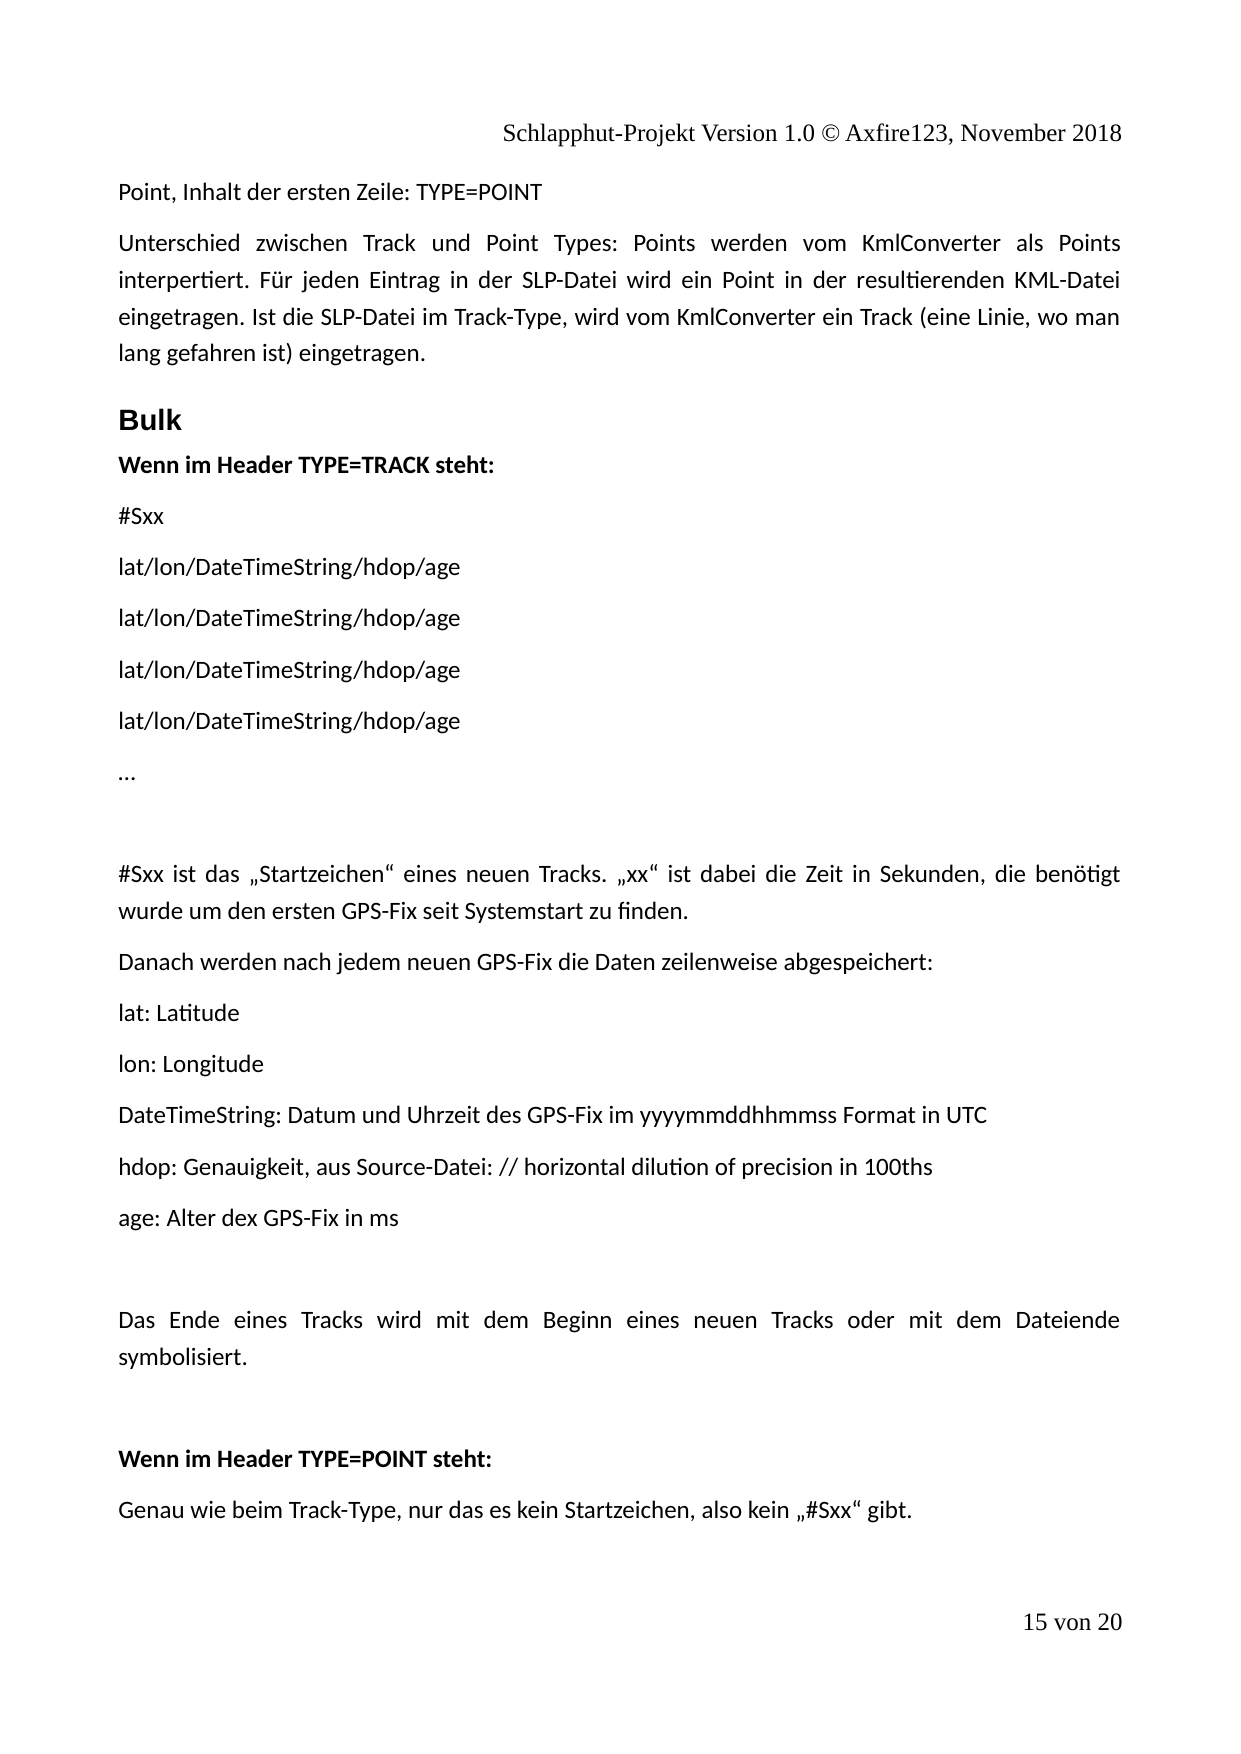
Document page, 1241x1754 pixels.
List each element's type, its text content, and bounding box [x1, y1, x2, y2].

text Danach werden nach jedem neuen GPS-Fix die Daten zeilenweise abgespeichert: [118, 946, 1122, 977]
text DateTimeString: Datum und Uhrzeit des GPS-Fix im yyyymmddhhmmss Format in UTC [118, 1099, 1122, 1130]
text lat/lon/DateTimeString/hdop/age [118, 551, 1122, 582]
text lat: Latitude [118, 997, 1122, 1028]
text Point, Inhalt der ersten Zeile: TYPE=POINT [118, 176, 1122, 207]
text lat/lon/DateTimeString/hdop/age [118, 705, 1122, 735]
text lat/lon/DateTimeString/hdop/age [118, 603, 1122, 633]
text Unterschied zwischen Track und Point Types: Points werden vom KmlConverter als Points interpertiert. Für jeden Eintrag in der SLP-Datei wird ein Point in der resultierenden KML-Datei eingetragen. Ist die SLP-Datei im Track-Type, wird vom KmlConverter ein Track (eine Linie, wo man lang gefahren ist) eingetragen. [118, 227, 1122, 368]
text #Sxx [118, 500, 1122, 531]
text Genau wie beim Track-Type, nur das es kein Startzeichen, also kein „#Sxx“ gibt. [118, 1494, 1122, 1524]
text Das Ende eines Tracks wird mit dem Beginn eines neuen Tracks oder mit dem Dateiende symbolisiert. [118, 1304, 1122, 1371]
text Wenn im Header TYPE=POINT steht: [118, 1443, 1122, 1473]
text Wenn im Header TYPE=TRACK steht: [118, 449, 1122, 480]
text lat/lon/DateTimeString/hdop/age [118, 654, 1122, 684]
text age: Alter dex GPS-Fix in ms [118, 1202, 1122, 1232]
subtitle Bulk [118, 403, 1122, 437]
text … [118, 756, 1122, 787]
text lon: Longitude [118, 1048, 1122, 1079]
text hdop: Genauigkeit, aus Source-Datei: // horizontal dilution of precision in 100ths [118, 1151, 1122, 1181]
text #Sxx ist das „Startzeichen“ eines neuen Tracks. „xx“ ist dabei die Zeit in Sekunden, die benötigt wurde um den ersten GPS-Fix seit Systemstart zu finden. [118, 858, 1122, 925]
